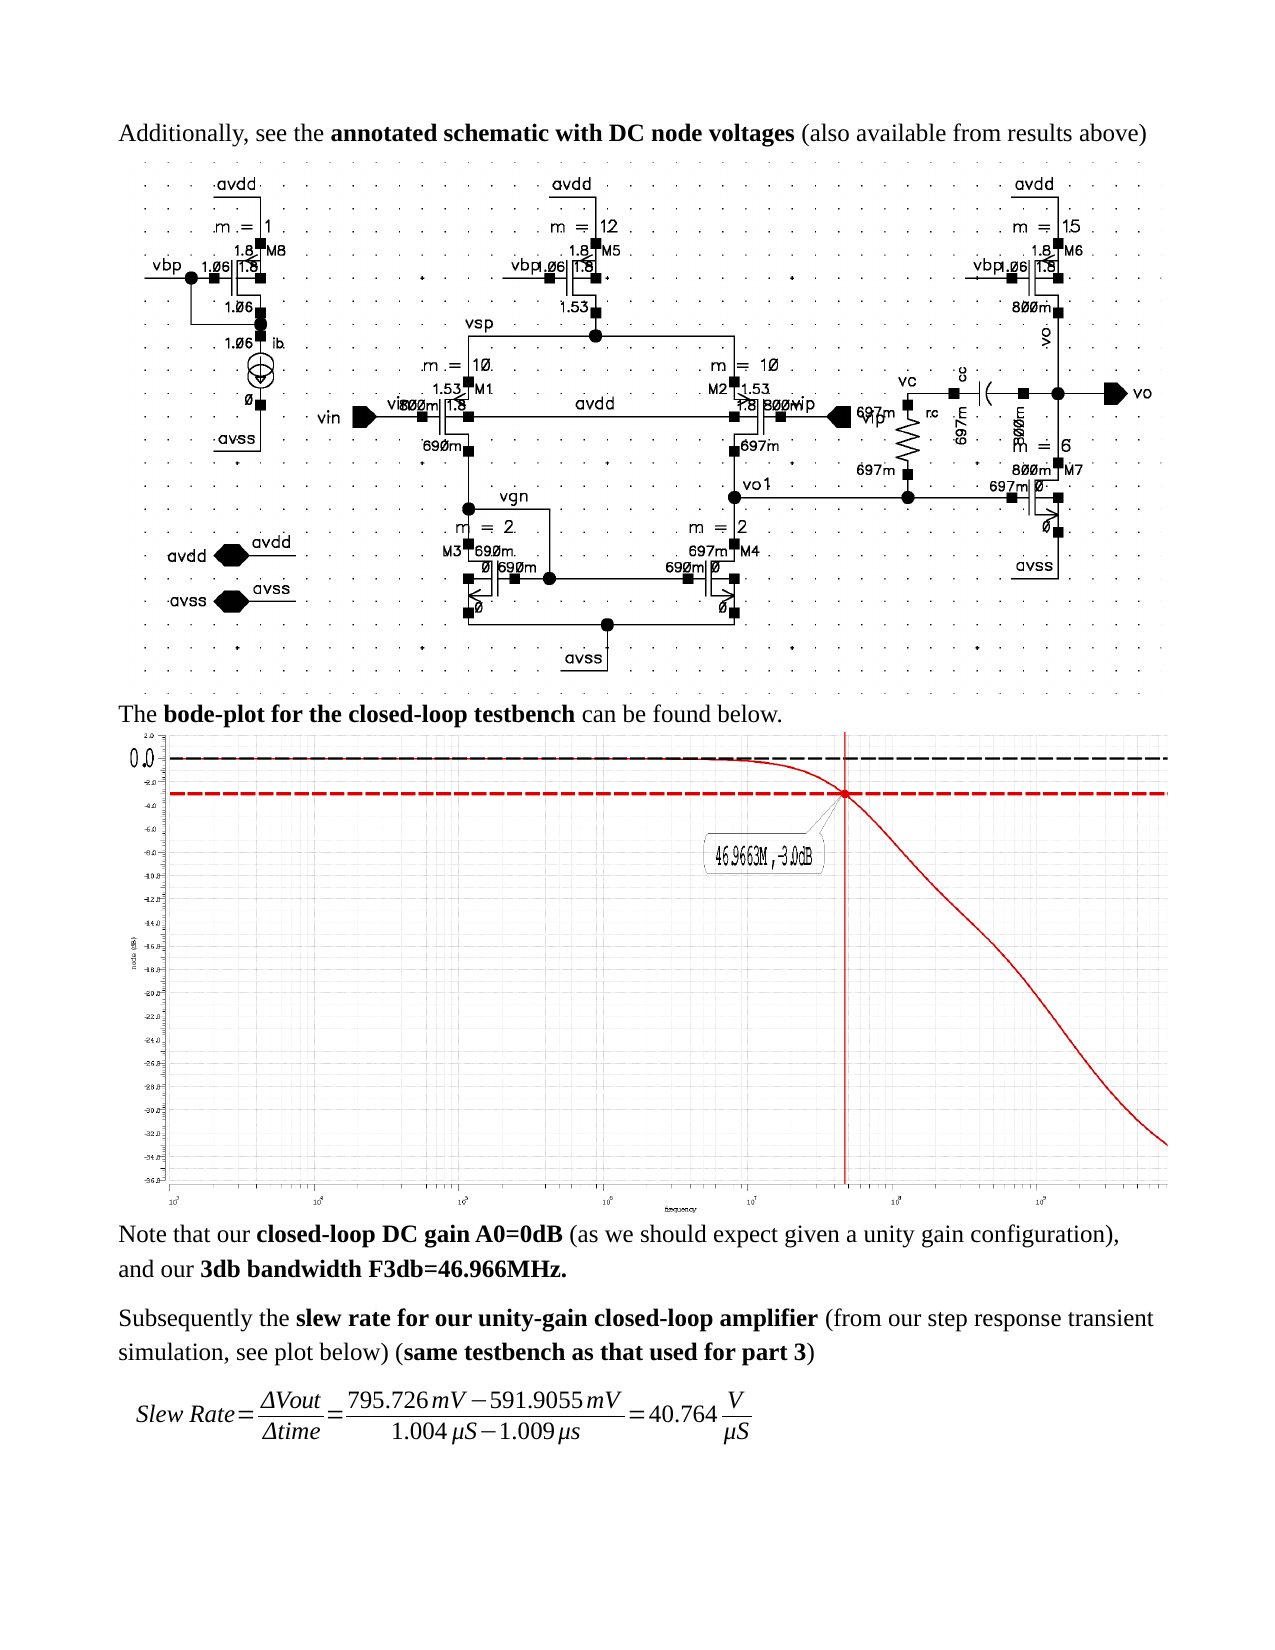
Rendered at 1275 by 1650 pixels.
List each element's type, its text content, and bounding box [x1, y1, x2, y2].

picture [122, 162, 1162, 694]
text The bode-plot for the closed-loop testbench can be found below. [118, 167, 1157, 728]
picture [128, 732, 1168, 1214]
text Subsequently the slew rate for our unity-gain closed-loop amplifier (from our step response transient simulation, see plot below) (same testbench as that used for part 3) [118, 1303, 1157, 1366]
text Note that our closed-loop DC gain A0=0dB (as we should expect given a unity gain configuration), and our 3db bandwidth F3db=46.966MHz. [118, 748, 1157, 1282]
text Additionally, see the annotated schematic with DC node voltages (also available from results above) [118, 118, 1157, 147]
